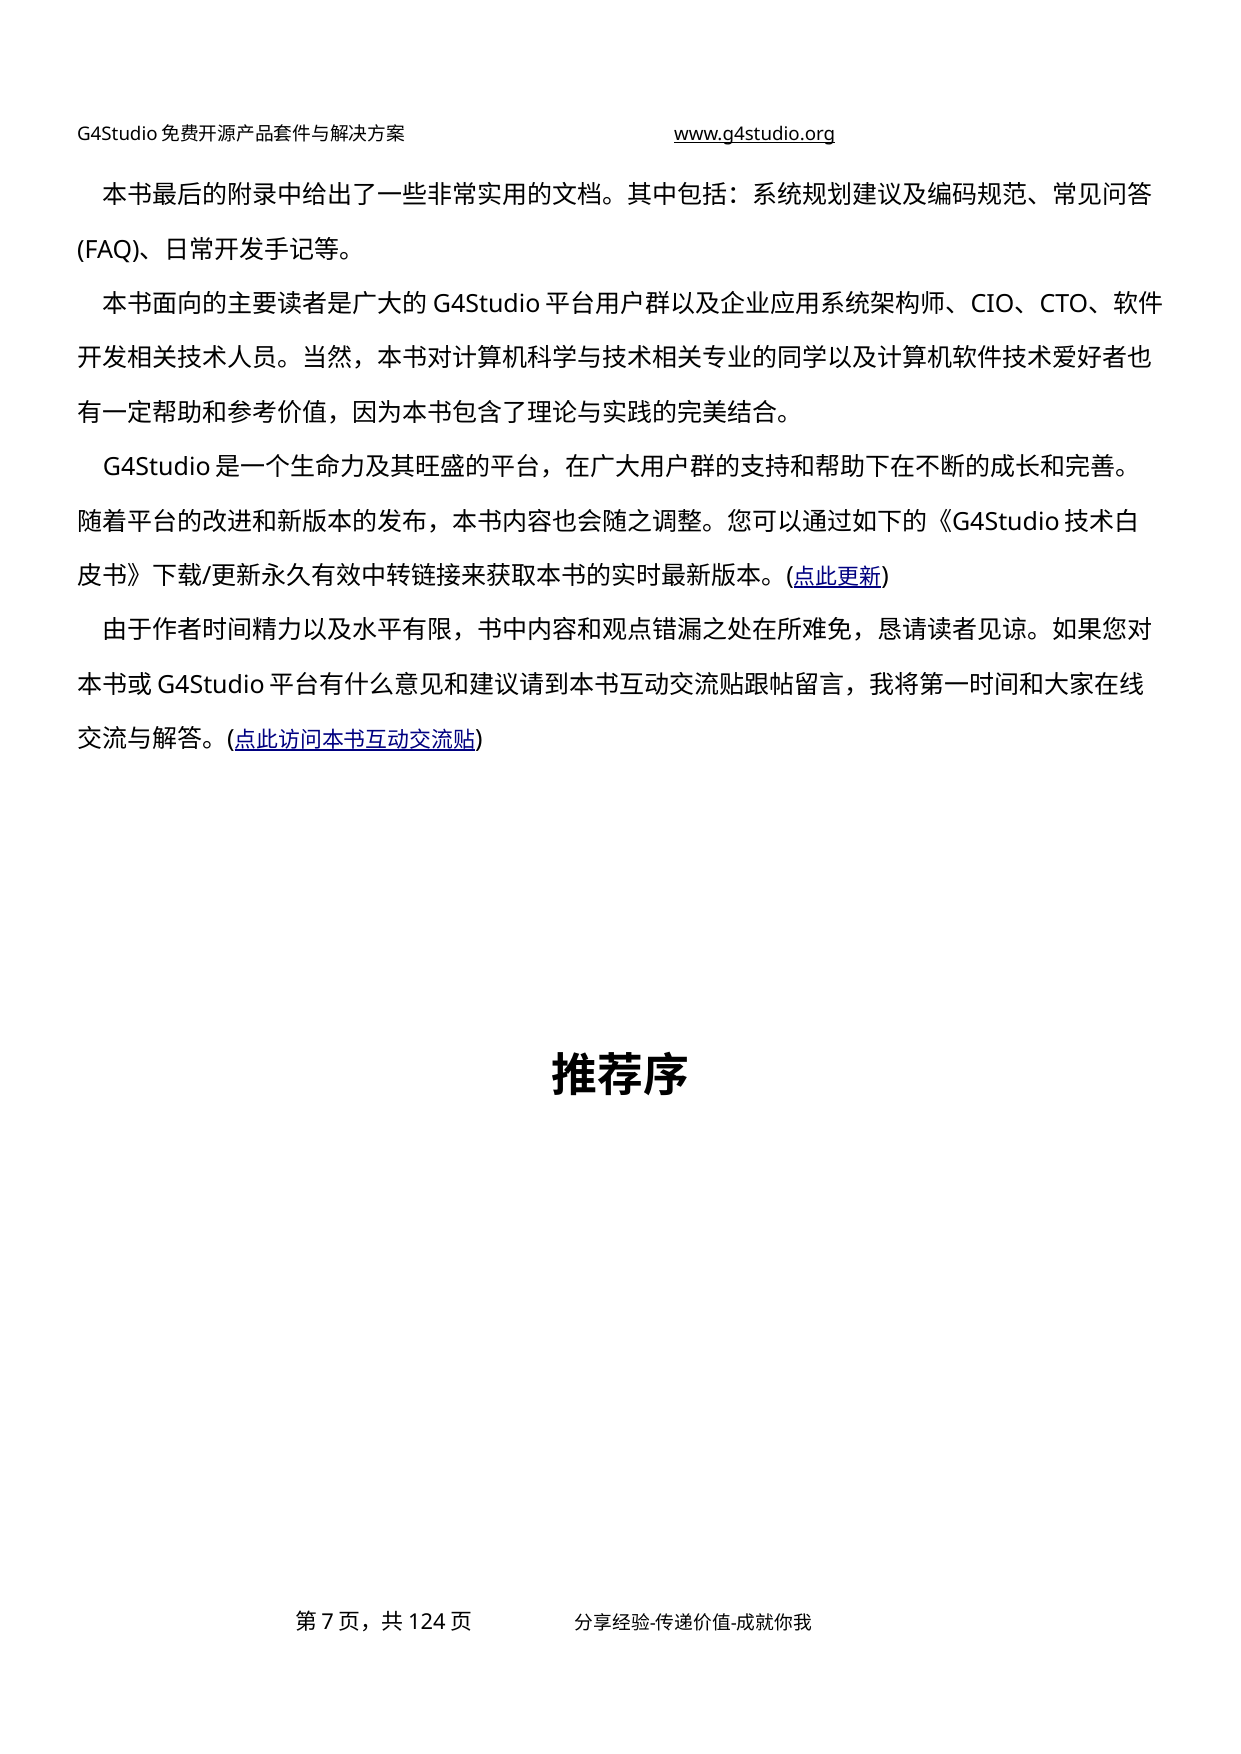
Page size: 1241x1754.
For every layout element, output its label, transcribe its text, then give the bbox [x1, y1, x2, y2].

subtitle 推荐序 [77, 1038, 1163, 1105]
text 经过近4年的研发历程，自2010年12月8日发布了里程碑意义的开源免费系统集成与行业应用快速开发平台(G4Studio)V1.0版本以来，它凭借着厚道的开源作风、华丽的UI体验、成熟稳定的基础架构、强劲的发展势头随即受到开源社区和开发者的广泛关注和好评。 从本书中，读者将能领略到集多年技术积累和创新于一身的G4Studoi是如何刻画、架构、实施一个企业应用系统的。 本书共十三章。从不同视角和层面对基于平台的开发、集成、应用部署进行了全面的讲解并对平台体系架构做了深入浅出的介绍和分析。 第一章：概述。主要描述当今中小软件企业应用软件开发、实施面临的问题和挑战。解决这些问题是G4Studio的动机和目标，也是平台发展的动力。该章还全面介绍了G4Studio平台的价值观、技术体系架构、关键特性概览以及G4Studio平台的发展愿景蓝图。 第二章：系统管理及权限参考模型。本章重点介绍G4Studio平台提供的权限参考模型和实现。包括资源管理、组织机构管理、角色管理与授权、人员管理与授权、UI元素托管、UI元素角色授权、UI元素人员授权；除此之外，还介绍了基础数据维护、请求跟踪、JDBC监控、服务监控、会话监控、服务器运行状态监控等系统管理功能。 第三章：通用业务参考实现。本章介绍GStudio平台针对行业应用系统抽取的一些通用业务功能模块的实现，包括：Portlet门户、新闻发布、站内短信等功能模块。 第四章：基础类库。本章介绍了支撑G4Studio平台上层建筑的底层基础类库，包括G4核心数据结构、模板引擎、JSON处理器、XML处理器、Properties处理器、序列号发生器、常用工具类库等。并给出了一些关键API使用范例。 第五章：平台辅助开发插件。本章介绍了与Eclipse IDE无缝集成的G4Studio平台辅助开发插件。包括新建工程向导、基于可定制模板的向导式代码生成、UI辅助设计、G4Server集成、工作流流程设计器等辅助开发功能。 第六章：服务器端开发。本章重点介绍了G4Studio平台对各种企业核心计算任务诸如数据源、持久化、事务、缓存、调度、安全、审计、工作流等提供的支持和解决方案。 第七章：富浏览器端开发。本章介绍了G4Studio平台以浏览器作为富客户端界面展示层使用到的一些技术和开发方法。详细讲解了ExtJS UI库，G4UI自定义JSP标签库和其它诸如报表、图表、Applet、Active控件等界面展示层开发技术。 第八章：门户网站配置与开发。G4Studio平台不但提供了行业应用系统的开发而且也对传统的Web门户网站提供了支持。本章专门介绍了如何使用G4Studio平台封装建站组件和预设网站模块快速的配置和开发出一个传统Web门户网站。 第九章：富桌面客户端开发。本章介绍了G4Studio平台客户端双兼容架构的另外一种界面展示技术：基于SWT/JFace图形库和EclipseRCP机制的富桌面客户端的相关技术原理和开发方法。 第十章：标准范例系统解读。平台提供了丰富的实例，通过这些例子，大家可以快速的上手开发和应用，同时也是日常开发中最好的参考和学习的资源。 第十一章：综合案例实战。本章以一个药店零售管理信息系统作为一个虚拟的应用场景。演示了如何使用G4Studio平台进行建模、开发和部署以及运维监控的完整过程。 第十二章：相关专题报告。本章以离散的专题形式对G4Studio平台研发过程中的一些核心关键技术课题以及JavaEE生态圈的各种高级话题进行讨论和分享。旨在帮助大家更深入的了解G4Studio平台系统架构以及更好的更优雅的将其应用在各种复杂的JavaEE企业计算环境中。 本书最后的附录中给出了一些非常实用的文档。其中包括：系统规划建议及编码规范、常见问答(FAQ)、日常开发手记等。 本书面向的主要读者是广大的G4Studio平台用户群以及企业应用系统架构师、CIO、CTO、软件开发相关技术人员。当然，本书对计算机科学与技术相关专业的同学以及计算机软件技术爱好者也有一定帮助和参考价值，因为本书包含了理论与实践的完美结合。 G4Studio是一个生命力及其旺盛的平台，在广大用户群的支持和帮助下在不断的成长和完善。随着平台的改进和新版本的发布，本书内容也会随之调整。您可以通过如下的《G4Studio技术白皮书》下载/更新永久有效中转链接来获取本书的实时最新版本。(点此更新) 由于作者时间精力以及水平有限，书中内容和观点错漏之处在所难免，恳请读者见谅。如果您对本书或G4Studio平台有什么意见和建议请到本书互动交流贴跟帖留言，我将第一时间和大家在线交流与解答。(点此访问本书互动交流贴) [77, 175, 1163, 857]
